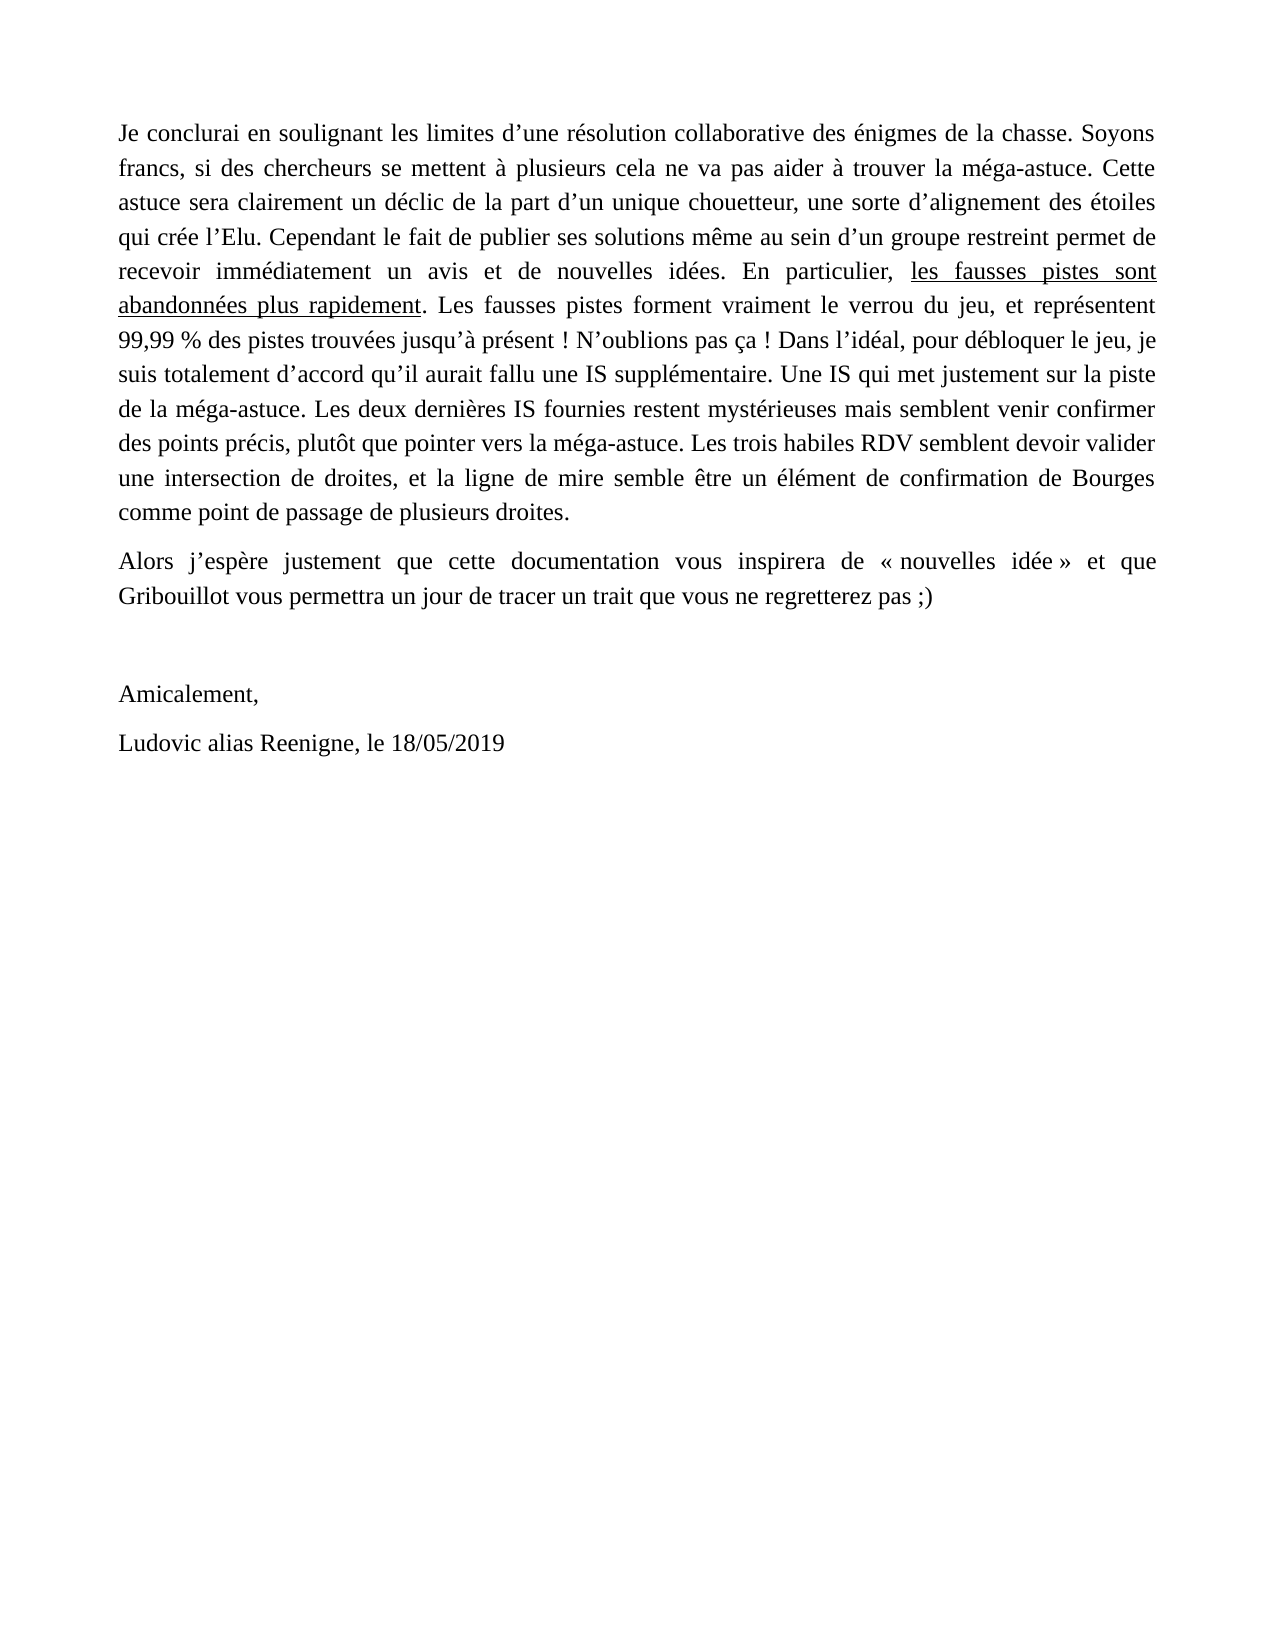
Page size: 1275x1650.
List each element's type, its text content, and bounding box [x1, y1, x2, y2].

text Je conclurai en soulignant les limites d’une résolution collaborative des énigmes de la chasse. Soyons francs, si des chercheurs se mettent à plusieurs cela ne va pas aider à trouver la méga-astuce. Cette astuce sera clairement un déclic de la part d’un unique chouetteur, une sorte d’alignement des étoiles qui crée l’Elu. Cependant le fait de publier ses solutions même au sein d’un groupe restreint permet de recevoir immédiatement un avis et de nouvelles idées. En particulier, les fausses pistes sont abandonnées plus rapidement. Les fausses pistes forment vraiment le verrou du jeu, et représentent 99,99 % des pistes trouvées jusqu’à présent ! N’oublions pas ça ! Dans l’idéal, pour débloquer le jeu, je suis totalement d’accord qu’il aurait fallu une IS supplémentaire. Une IS qui met justement sur la piste de la méga-astuce. Les deux dernières IS fournies restent mystérieuses mais semblent venir confirmer des points précis, plutôt que pointer vers la méga-astuce. Les trois habiles RDV semblent devoir valider une intersection de droites, et la ligne de mire semble être un élément de confirmation de Bourges comme point de passage de plusieurs droites. [118, 118, 1157, 526]
text Amicalement, [118, 679, 1157, 708]
text Alors j’espère justement que cette documentation vous inspirera de « nouvelles idée » et que Gribouillot vous permettra un jour de tracer un trait que vous ne regretterez pas ;) [118, 546, 1157, 610]
text Ludovic alias Reenigne, le 18/05/2019 [118, 728, 1157, 757]
